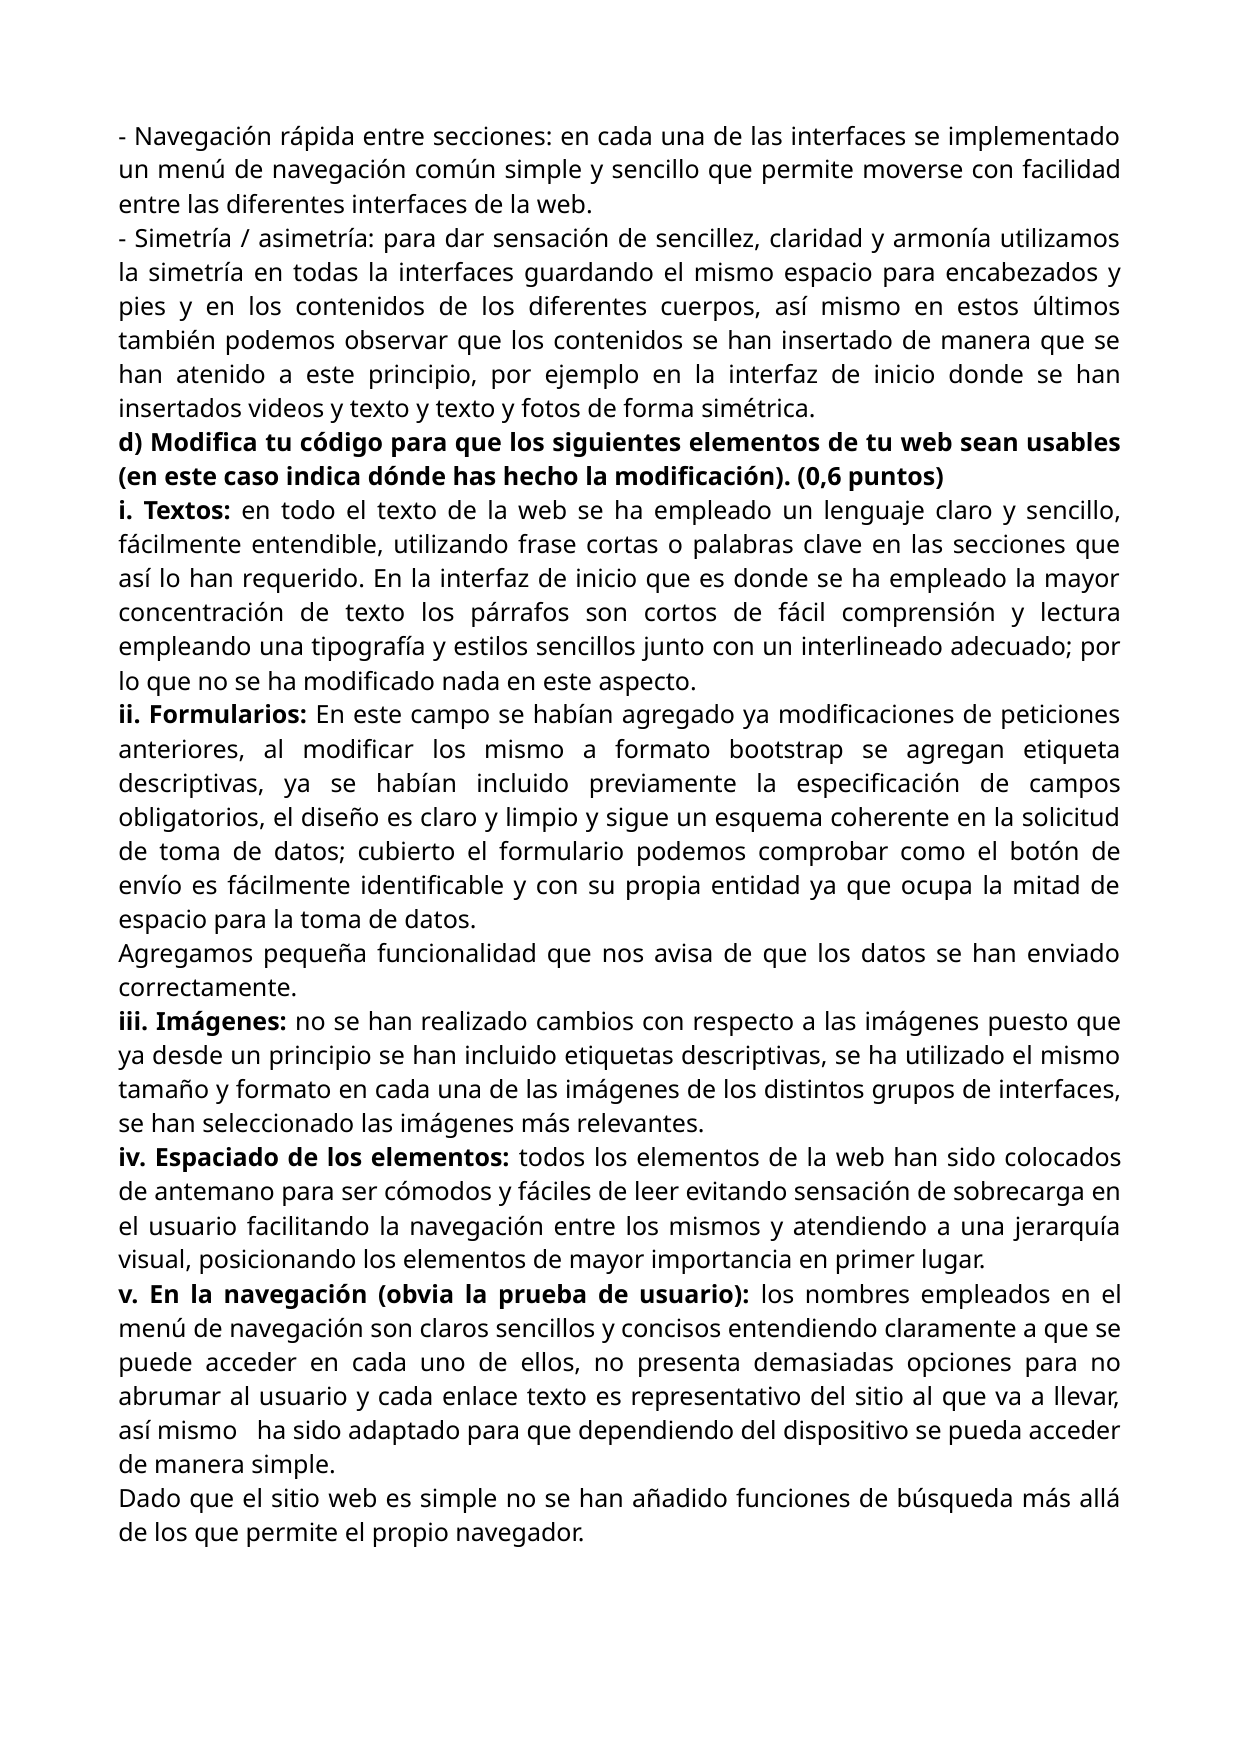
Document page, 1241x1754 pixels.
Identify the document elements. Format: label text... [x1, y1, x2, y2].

text i. Textos: en todo el texto de la web se ha empleado un lenguaje claro y sencillo, fácilmente entendible, utilizando frase cortas o palabras clave en las secciones que así lo han requerido. En la interfaz de inicio que es donde se ha empleado la mayor concentración de texto los párrafos son cortos de fácil comprensión y lectura empleando una tipografía y estilos sencillos junto con un interlineado adecuado; por lo que no se ha modificado nada en este aspecto. [118, 493, 1122, 697]
text Agregamos pequeña funcionalidad que nos avisa de que los datos se han enviado correctamente. [118, 936, 1122, 1004]
text iv. Espaciado de los elementos: todos los elementos de la web han sido colocados de antemano para ser cómodos y fáciles de leer evitando sensación de sobrecarga en el usuario facilitando la navegación entre los mismos y atendiendo a una jerarquía visual, posicionando los elementos de mayor importancia en primer lugar. [118, 1140, 1122, 1276]
text Dado que el sitio web es simple no se han añadido funciones de búsqueda más allá de los que permite el propio navegador. [118, 1481, 1122, 1549]
text - Navegación rápida entre secciones: en cada una de las interfaces se implementado un menú de navegación común simple y sencillo que permite moverse con facilidad entre las diferentes interfaces de la web. [118, 118, 1122, 220]
text ii. Formularios: En este campo se habían agregado ya modificaciones de peticiones anteriores, al modificar los mismo a formato bootstrap se agregan etiqueta descriptivas, ya se habían incluido previamente la especificación de campos obligatorios, el diseño es claro y limpio y sigue un esquema coherente en la solicitud de toma de datos; cubierto el formulario podemos comprobar como el botón de envío es fácilmente identificable y con su propia entidad ya que ocupa la mitad de espacio para la toma de datos. [118, 697, 1122, 936]
text - Simetría / asimetría: para dar sensación de sencillez, claridad y armonía utilizamos la simetría en todas la interfaces guardando el mismo espacio para encabezados y pies y en los contenidos de los diferentes cuerpos, así mismo en estos últimos también podemos observar que los contenidos se han insertado de manera que se han atenido a este principio, por ejemplo en la interfaz de inicio donde se han insertados videos y texto y texto y fotos de forma simétrica. [118, 220, 1122, 425]
text v. En la navegación (obvia la prueba de usuario): los nombres empleados en el menú de navegación son claros sencillos y concisos entendiendo claramente a que se puede acceder en cada uno de ellos, no presenta demasiadas opciones para no abrumar al usuario y cada enlace texto es representativo del sitio al que va a llevar, así mismo ha sido adaptado para que dependiendo del dispositivo se pueda acceder de manera simple. [118, 1276, 1122, 1481]
text iii. Imágenes: no se han realizado cambios con respecto a las imágenes puesto que ya desde un principio se han incluido etiquetas descriptivas, se ha utilizado el mismo tamaño y formato en cada una de las imágenes de los distintos grupos de interfaces, se han seleccionado las imágenes más relevantes. [118, 1004, 1122, 1140]
text d) Modifica tu código para que los siguientes elementos de tu web sean usables (en este caso indica dónde has hecho la modificación). (0,6 puntos) [118, 425, 1122, 493]
